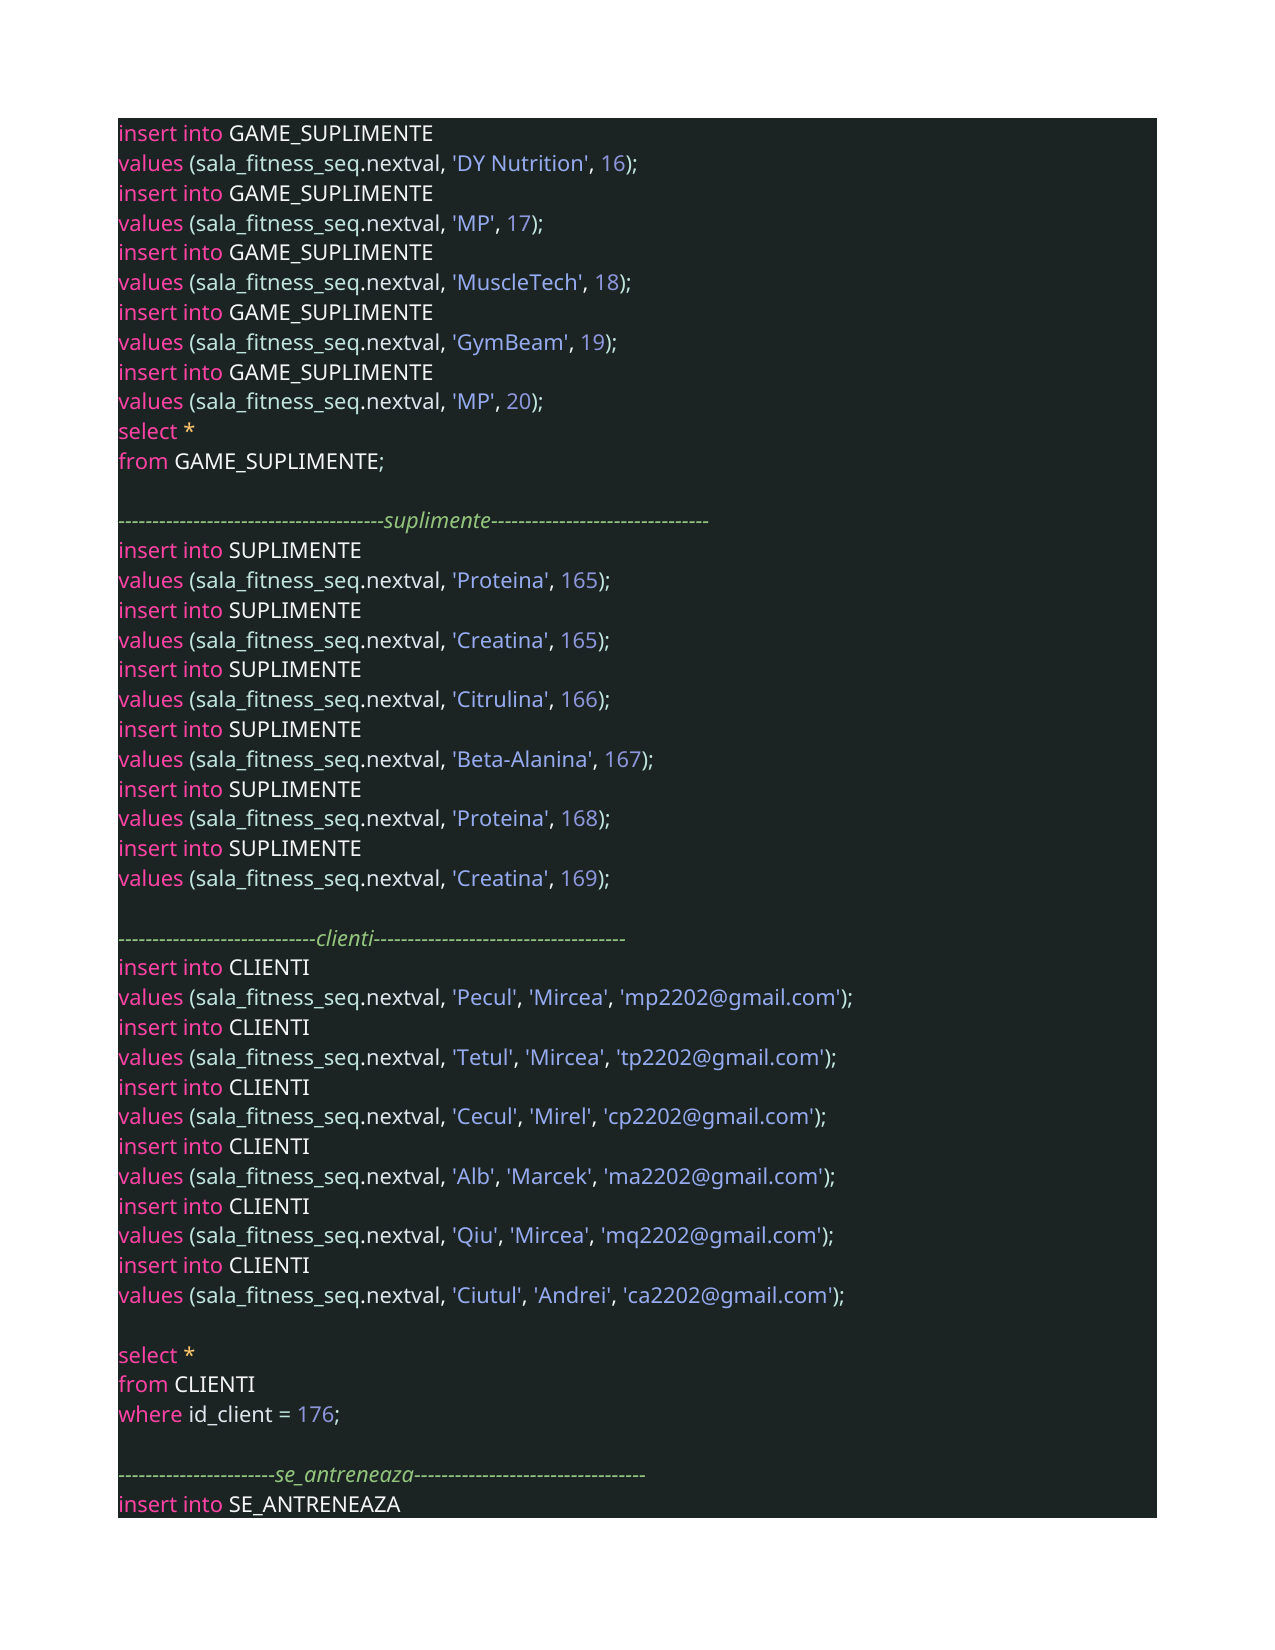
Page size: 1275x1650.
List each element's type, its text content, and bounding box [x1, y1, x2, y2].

text insert into GAME_SUPLIMENTE values (sala_fitness_seq.nextval, 'DY Nutrition', 16); insert into GAME_SUPLIMENTE values (sala_fitness_seq.nextval, 'MP', 17); insert into GAME_SUPLIMENTE values (sala_fitness_seq.nextval, 'MuscleTech', 18); insert into GAME_SUPLIMENTE values (sala_fitness_seq.nextval, 'GymBeam', 19); insert into GAME_SUPLIMENTE values (sala_fitness_seq.nextval, 'MP', 20); select * from GAME_SUPLIMENTE; ---------------------------------------suplimente-------------------------------- insert into SUPLIMENTE values (sala_fitness_seq.nextval, 'Proteina', 165); insert into SUPLIMENTE values (sala_fitness_seq.nextval, 'Creatina', 165); insert into SUPLIMENTE values (sala_fitness_seq.nextval, 'Citrulina', 166); insert into SUPLIMENTE values (sala_fitness_seq.nextval, 'Beta-Alanina', 167); insert into SUPLIMENTE values (sala_fitness_seq.nextval, 'Proteina', 168); insert into SUPLIMENTE values (sala_fitness_seq.nextval, 'Creatina', 169); -----------------------------clienti------------------------------------- insert into CLIENTI values (sala_fitness_seq.nextval, 'Pecul', 'Mircea', 'mp2202@gmail.com'); insert into CLIENTI values (sala_fitness_seq.nextval, 'Tetul', 'Mircea', 'tp2202@gmail.com'); insert into CLIENTI values (sala_fitness_seq.nextval, 'Cecul', 'Mirel', 'cp2202@gmail.com'); insert into CLIENTI values (sala_fitness_seq.nextval, 'Alb', 'Marcek', 'ma2202@gmail.com'); insert into CLIENTI values (sala_fitness_seq.nextval, 'Qiu', 'Mircea', 'mq2202@gmail.com'); insert into CLIENTI values (sala_fitness_seq.nextval, 'Ciutul', 'Andrei', 'ca2202@gmail.com'); select * from CLIENTI where id_client = 176; -----------------------se_antreneaza---------------------------------- insert into SE_ANTRENEAZA [118, 118, 1157, 1518]
